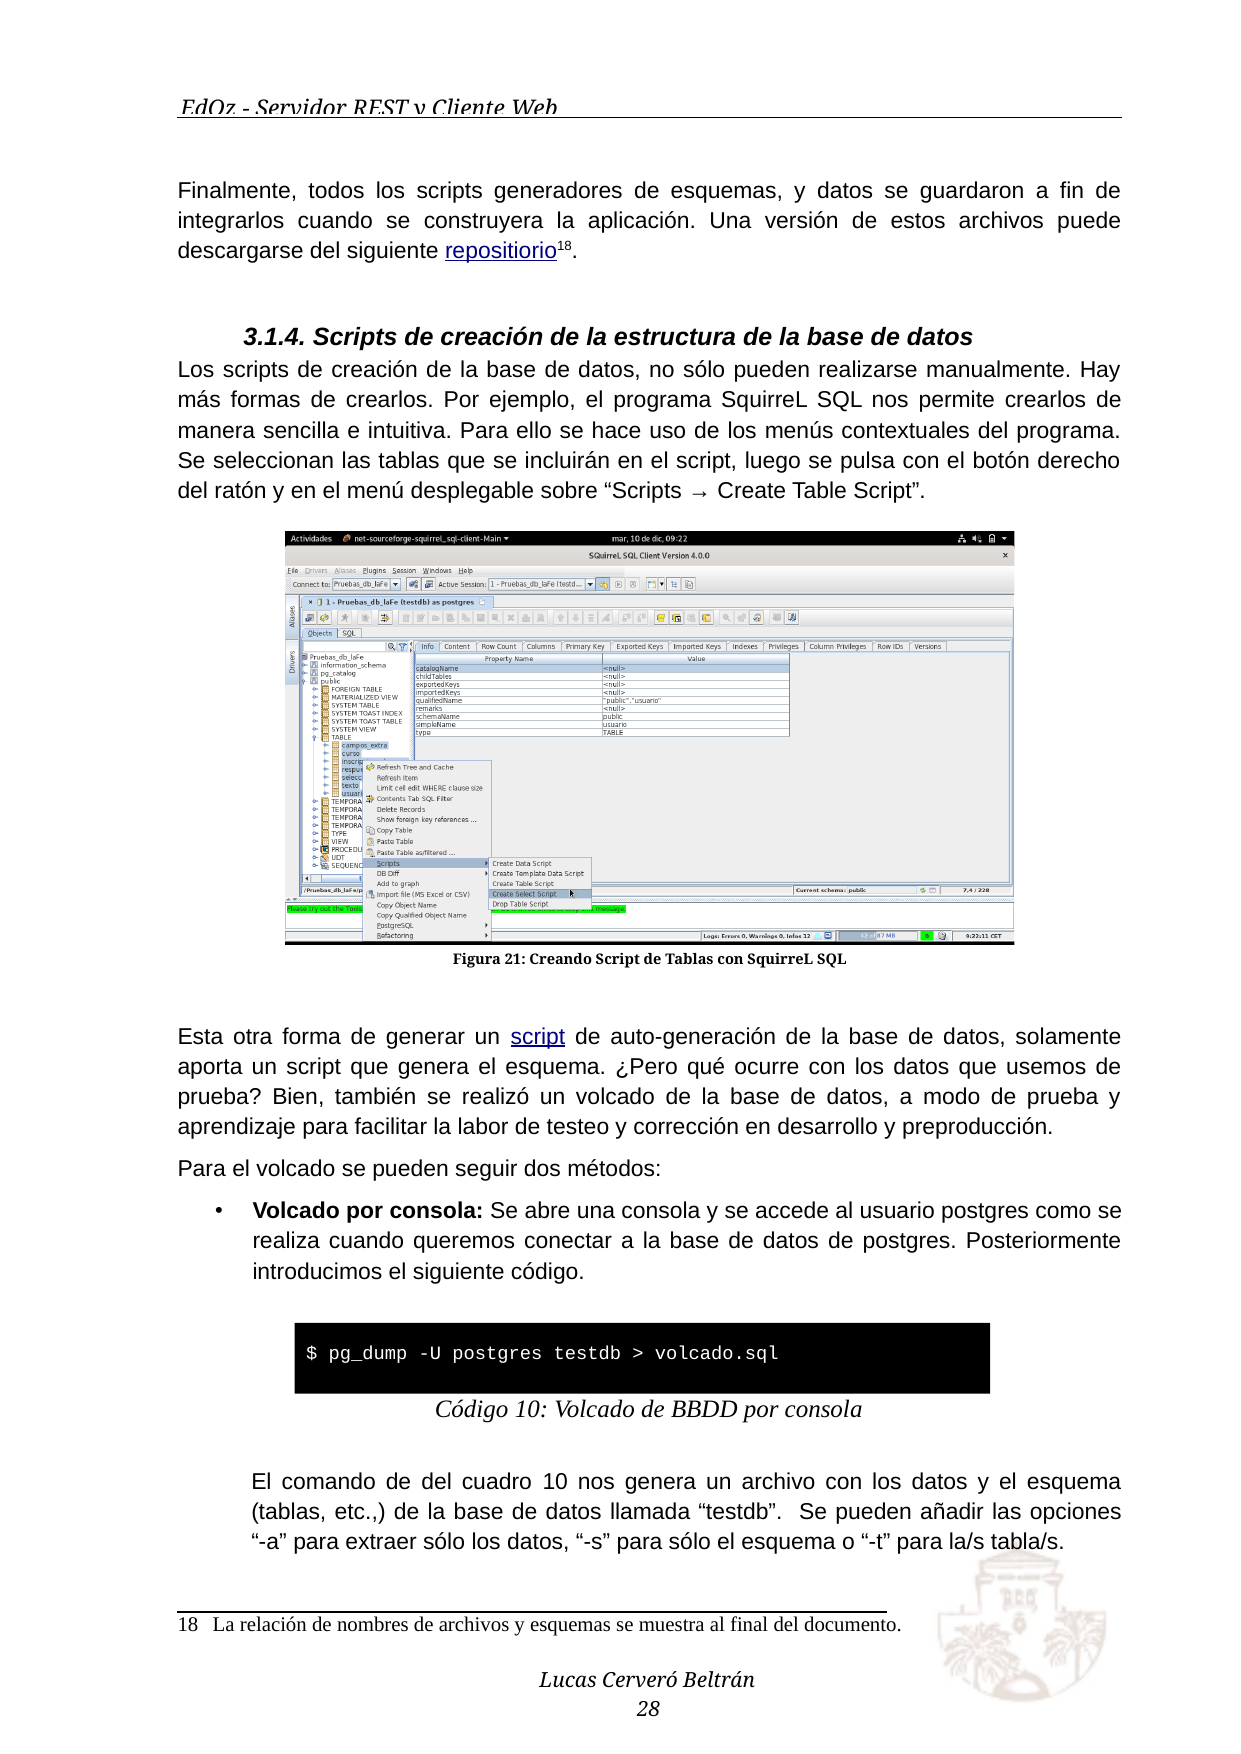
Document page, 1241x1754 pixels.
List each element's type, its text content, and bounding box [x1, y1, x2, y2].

text Finalmente, todos los scripts generadores de esquemas, y datos se guardaron a fin de integrarlos cuando se construyera la aplicación. Una versión de estos archivos puede descargarse del siguiente repositiorio. [177, 177, 1122, 264]
text Los scripts de creación de la base de datos, no sólo pueden realizarse manualmente. Hay más formas de crearlos. Por ejemplo, el programa SquirreL SQL nos permite crearlos de manera sencilla e intuitiva. Para ello se hace uso de los menús contextuales del programa. Se seleccionan las tablas que se incluirán en el script, luego se pulsa con el botón derecho del ratón y en el menú desplegable sobre “Scripts → Create Table Script”. [177, 356, 1122, 503]
text La relación de nombres de archivos y esquemas se muestra al final del documento. [177, 1612, 1122, 1636]
text Para el volcado se pueden seguir dos métodos: [177, 1155, 1122, 1182]
text Código 10: Volcado de BBDD por consola [295, 1322, 1004, 1422]
text El comando de del cuadro 10 nos genera un archivo con los datos y el esquema (tablas, etc.,) de la base de datos llamada “testdb”. Se pueden añadir las opciones “-a” para extraer sólo los datos, “-s” para sólo el esquema o “-t” para la/s tabla/s. [251, 1468, 1122, 1554]
list Scripts de creación de la estructura de la base de datos [177, 321, 1122, 350]
list Volcado por consola: Se abre una consola y se accede al usuario postgres como se realiza cuando queremos conectar a la base de datos de postgres. Posteriormente introducimos el siguiente código. [215, 1197, 1122, 1284]
text Esta otra forma de generar un script de auto-generación de la base de datos, solamente aporta un script que genera el esquema. ¿Pero qué ocurre con los datos que usemos de prueba? Bien, también se realizó un volcado de la base de datos, a modo de prueba y aprendizaje para facilitar la labor de testeo y corrección en desarrollo y preproducción. [177, 1023, 1122, 1140]
text Figura 21: Creando Script de Tablas con SquirreL SQL [285, 531, 1014, 969]
